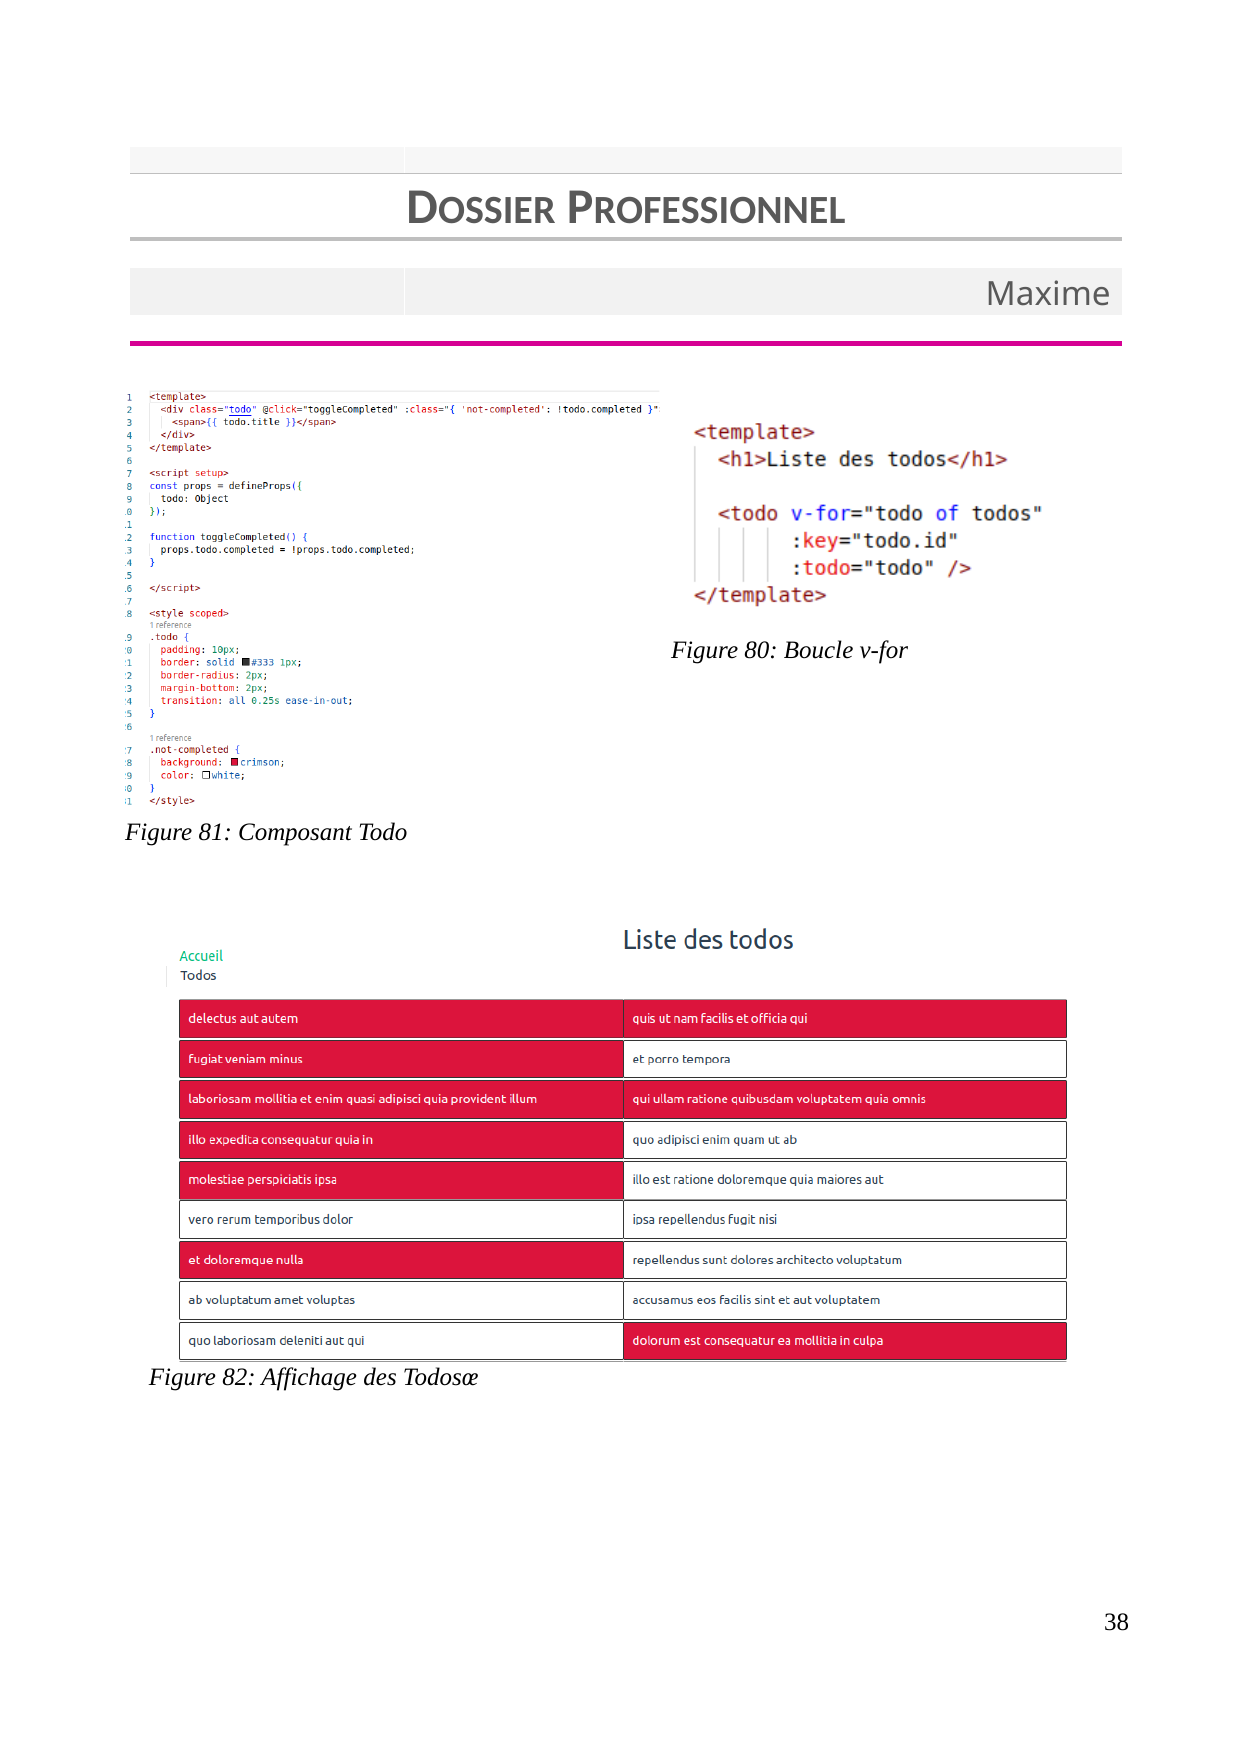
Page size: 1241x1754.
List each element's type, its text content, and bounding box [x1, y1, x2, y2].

picture [125, 388, 660, 817]
text Figure 82: Affichage des Todosœ [149, 1362, 1099, 1390]
picture [148, 925, 1100, 1362]
text Figure 80: Boucle v-for [671, 635, 1106, 663]
text Figure 81: Composant Todo [125, 817, 659, 845]
picture [670, 392, 1106, 635]
